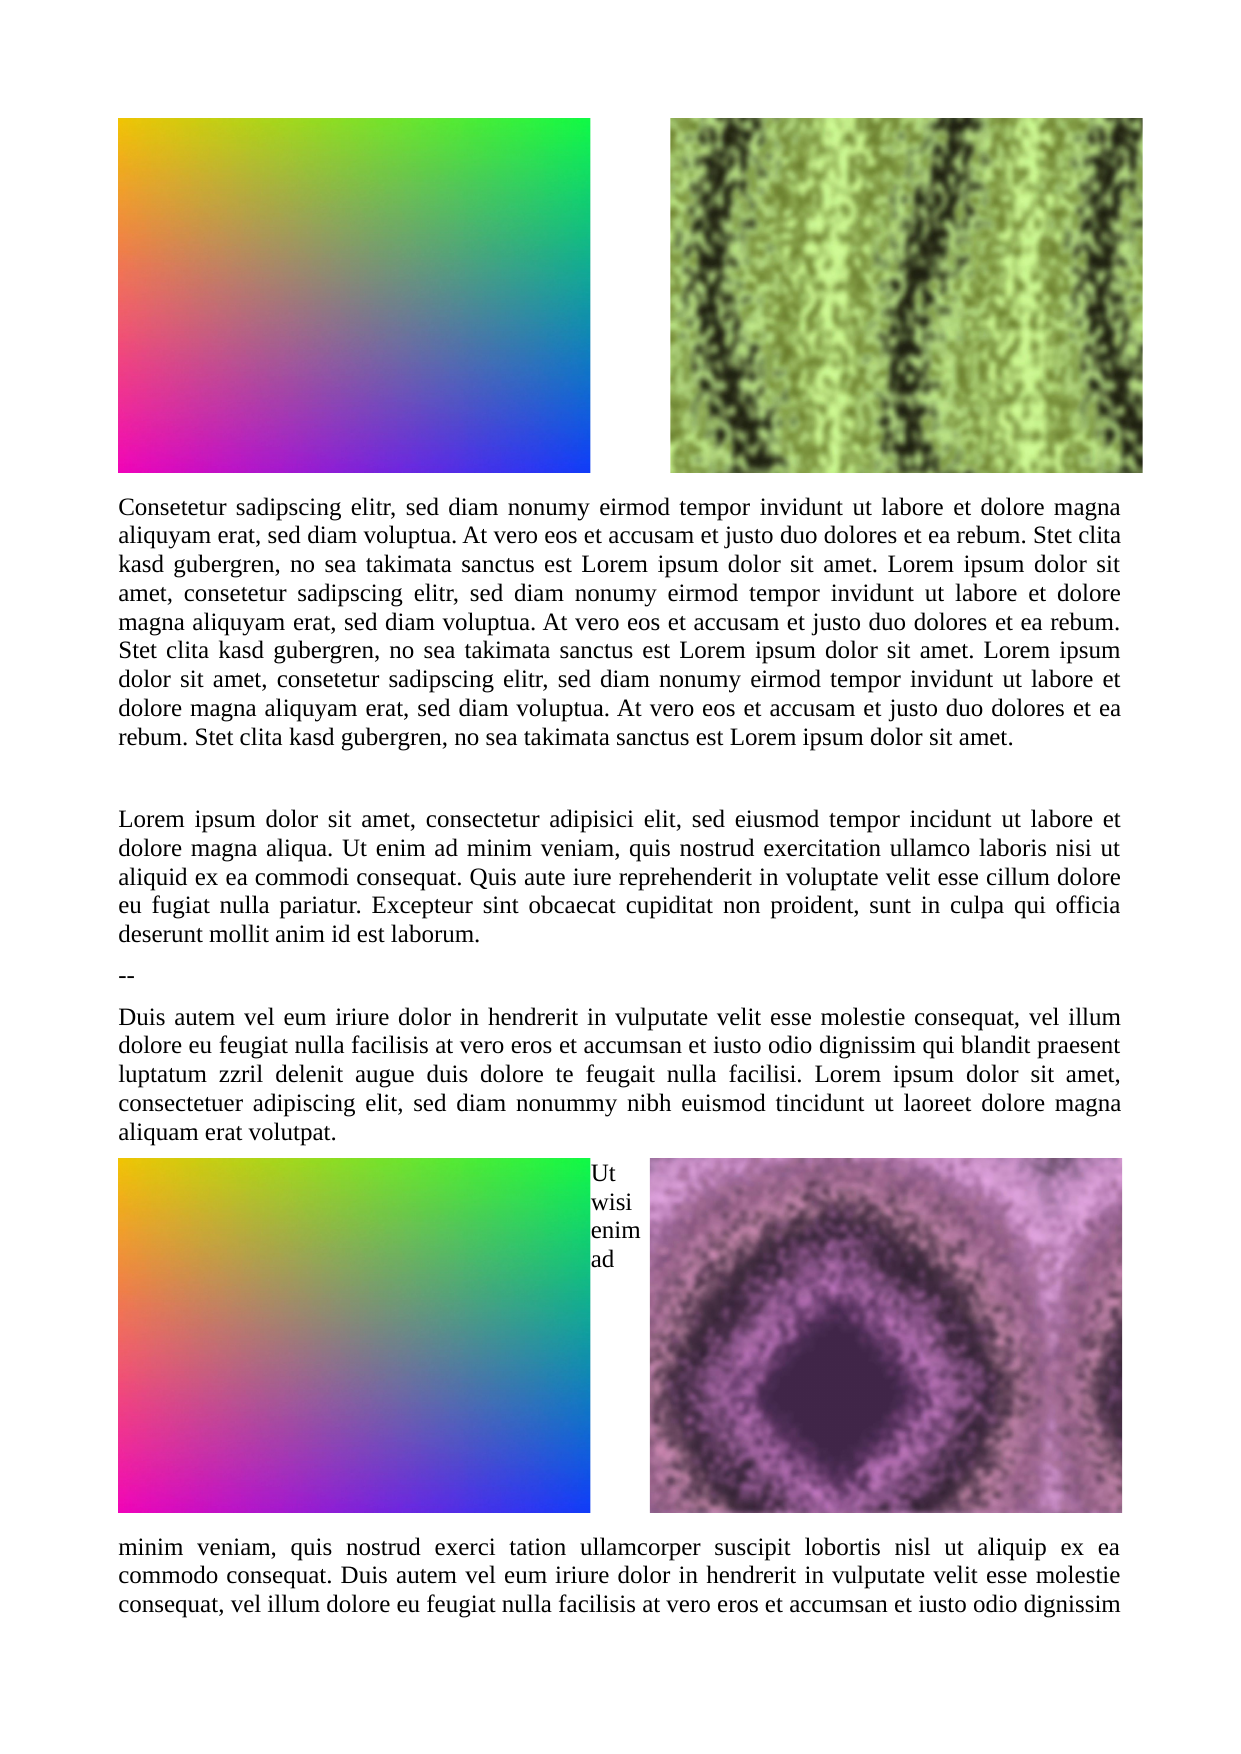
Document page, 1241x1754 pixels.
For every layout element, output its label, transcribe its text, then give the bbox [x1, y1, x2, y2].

text Consetetur sadipscing elitr, sed diam nonumy eirmod tempor invidunt ut labore et dolore magna aliquyam erat, sed diam voluptua. At vero eos et accusam et justo duo dolores et ea rebum. Stet clita kasd gubergren, no sea takimata sanctus est Lorem ipsum dolor sit amet. Lorem ipsum dolor sit amet, consetetur sadipscing elitr, sed diam nonumy eirmod tempor invidunt ut labore et dolore magna aliquyam erat, sed diam voluptua. At vero eos et accusam et justo duo dolores et ea rebum. Stet clita kasd gubergren, no sea takimata sanctus est Lorem ipsum dolor sit amet. Lorem ipsum dolor sit amet, consetetur sadipscing elitr, sed diam nonumy eirmod tempor invidunt ut labore et dolore magna aliquyam erat, sed diam voluptua. At vero eos et accusam et justo duo dolores et ea rebum. Stet clita kasd gubergren, no sea takimata sanctus est Lorem ipsum dolor sit amet. [118, 118, 1122, 751]
text -- [118, 961, 1122, 989]
picture [670, 118, 1143, 473]
picture [118, 118, 591, 473]
text Ut wisi enim ad minim veniam, quis nostrud exerci tation ullamcorper suscipit lobortis nisl ut aliquip ex ea commodo consequat. Duis autem vel eum iriure dolor in hendrerit in vulputate velit esse molestie consequat, vel illum dolore eu feugiat nulla facilisis at vero eros et accumsan et iusto odio dignissim [118, 1158, 1122, 1618]
text Duis autem vel eum iriure dolor in hendrerit in vulputate velit esse molestie consequat, vel illum dolore eu feugiat nulla facilisis at vero eros et accumsan et iusto odio dignissim qui blandit praesent luptatum zzril delenit augue duis dolore te feugait nulla facilisi. Lorem ipsum dolor sit amet, consectetuer adipiscing elit, sed diam nonummy nibh euismod tincidunt ut laoreet dolore magna aliquam erat volutpat. [118, 1002, 1122, 1146]
picture [649, 1158, 1123, 1513]
picture [118, 1158, 591, 1513]
text Lorem ipsum dolor sit amet, consectetur adipisici elit, sed eiusmod tempor incidunt ut labore et dolore magna aliqua. Ut enim ad minim veniam, quis nostrud exercitation ullamco laboris nisi ut aliquid ex ea commodi consequat. Quis aute iure reprehenderit in voluptate velit esse cillum dolore eu fugiat nulla pariatur. Excepteur sint obcaecat cupiditat non proident, sunt in culpa qui officia deserunt mollit anim id est laborum. [118, 804, 1122, 948]
